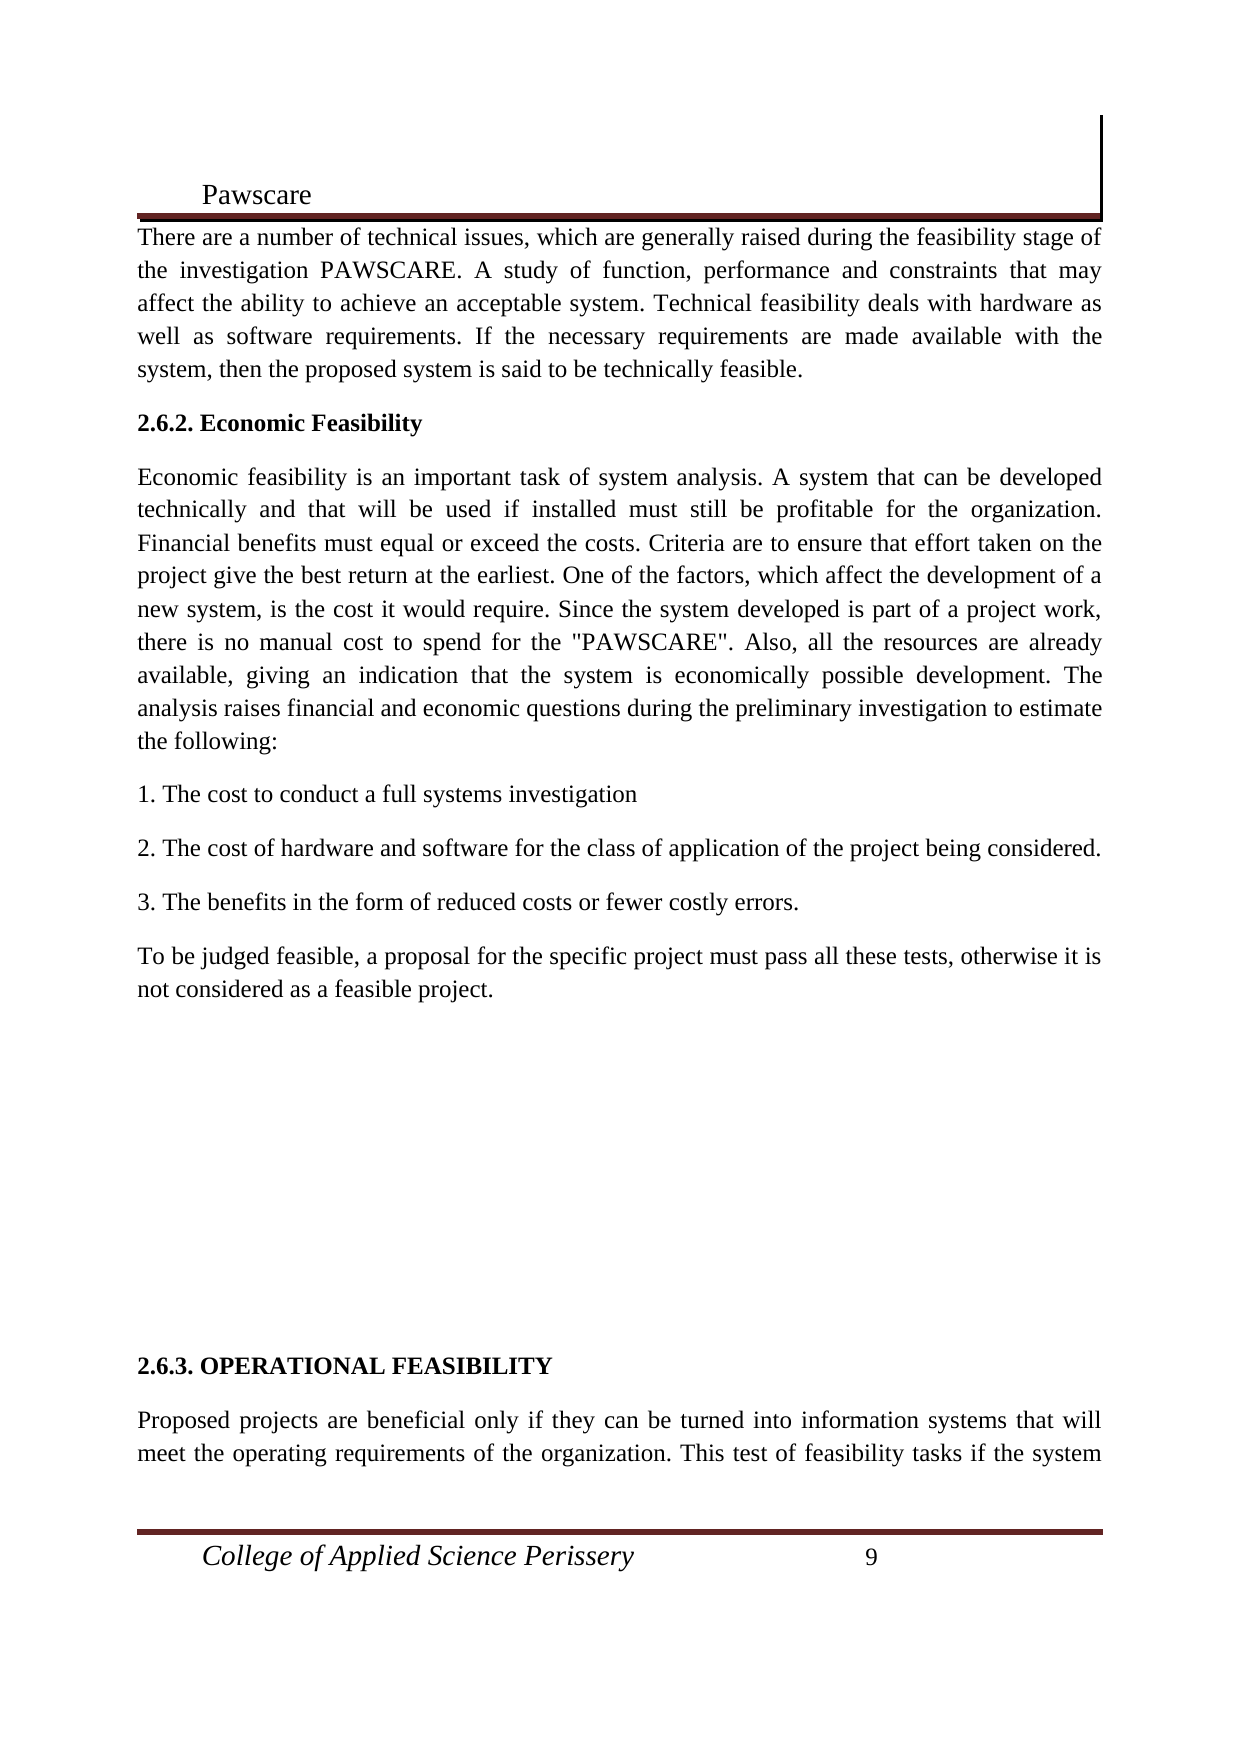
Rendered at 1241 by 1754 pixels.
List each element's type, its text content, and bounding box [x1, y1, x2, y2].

text Economic feasibility is an important task of system analysis. A system that can be developed technically and that will be used if installed must still be profitable for the organization. Financial benefits must equal or exceed the costs. Criteria are to ensure that effort taken on the project give the best return at the earliest. One of the factors, which affect the development of a new system, is the cost it would require. Since the system developed is part of a project work, there is no manual cost to spend for the "PAWSCARE". Also, all the resources are already available, giving an indication that the system is economically possible development. The analysis raises financial and economic questions during the preliminary investigation to estimate the following: [137, 462, 1103, 754]
text 1. The cost to conduct a full systems investigation [137, 779, 1103, 808]
text 2.6.3. OPERATIONAL FEASIBILITY [137, 1351, 1103, 1380]
text There are a number of technical issues, which are generally raised during the feasibility stage of the investigation PAWSCARE. A study of function, performance and constraints that may affect the ability to achieve an acceptable system. Technical feasibility deals with hardware as well as software requirements. If the necessary requirements are made available with the system, then the proposed system is said to be technically feasible. [137, 222, 1103, 383]
text 2. The cost of hardware and software for the class of application of the project being considered. [137, 833, 1103, 862]
text 3. The benefits in the form of reduced costs or fewer costly errors. [137, 887, 1103, 916]
text To be judged feasible, a proposal for the specific project must pass all these tests, otherwise it is not considered as a feasible project. [137, 941, 1103, 1003]
text 2.6.2. Economic Feasibility [137, 408, 1103, 436]
text Proposed projects are beneficial only if they can be turned into information systems that will meet the operating requirements of the organization. This test of feasibility tasks if the system [137, 1405, 1103, 1467]
